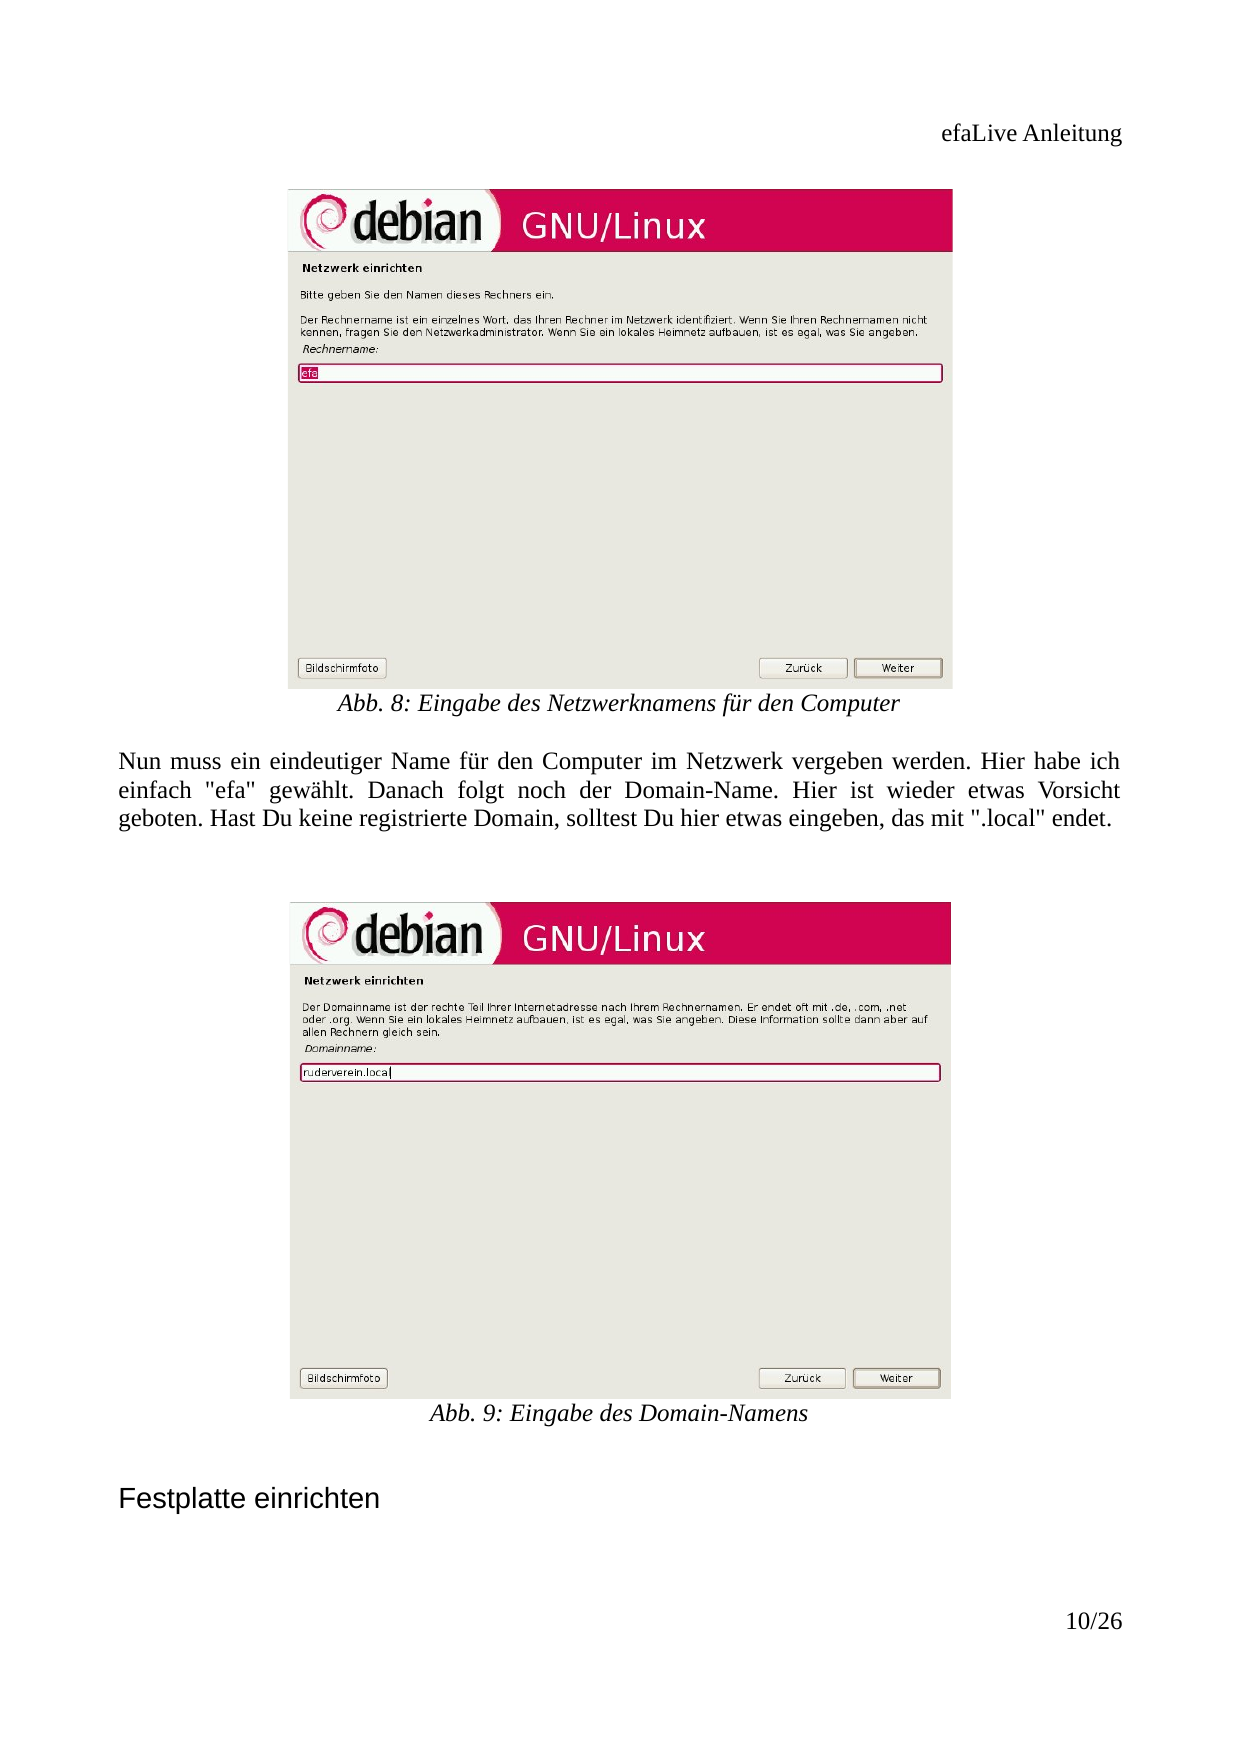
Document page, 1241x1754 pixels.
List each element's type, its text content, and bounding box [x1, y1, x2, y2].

text Nun muss ein eindeutiger Name für den Computer im Netzwerk vergeben werden. Hier habe ich einfach "efa" gewählt. Danach folgt noch der Domain-Name. Hier ist wieder etwas Vorsicht geboten. Hast Du keine registrierte Domain, solltest Du hier etwas eingeben, das mit ".local" endet. [118, 746, 1122, 832]
subtitle Festplatte einrichten [118, 1481, 1122, 1514]
text Abb. 8: Eingabe des Netzwerknamens für den Computer [288, 689, 953, 717]
picture [289, 902, 951, 1399]
picture [287, 189, 953, 689]
text Abb. 9: Eingabe des Domain-Namens [289, 1399, 951, 1427]
